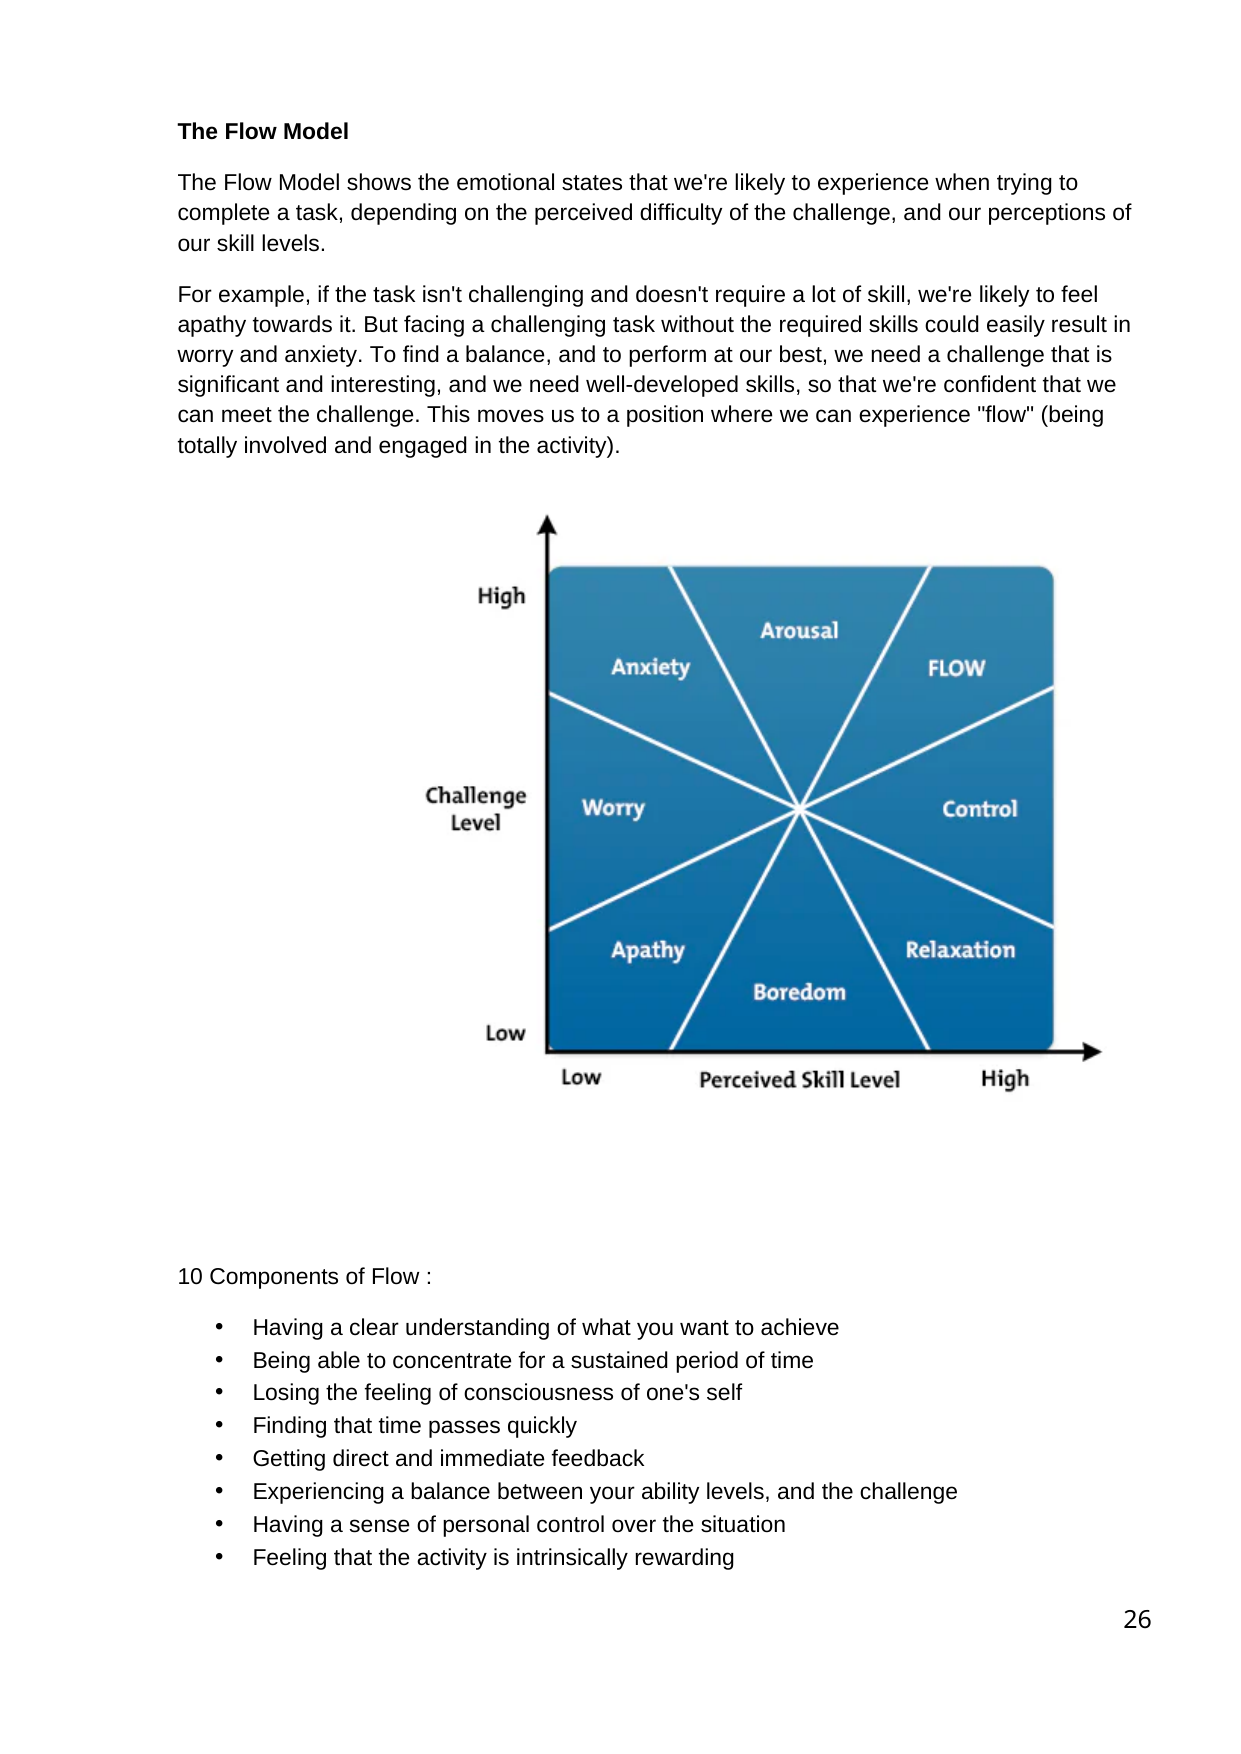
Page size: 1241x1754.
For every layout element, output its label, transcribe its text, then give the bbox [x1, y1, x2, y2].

list Getting direct and immediate feedback [215, 1445, 1152, 1472]
list Being able to concentrate for a sustained period of time [215, 1347, 1152, 1373]
list Having a sense of personal control over the situation [215, 1511, 1152, 1537]
list Experiencing a balance between your ability levels, and the challenge [215, 1478, 1152, 1505]
list Losing the feeling of consciousness of one's self [215, 1379, 1152, 1406]
list Having a clear understanding of what you want to achieve [215, 1314, 1152, 1341]
list Finding that time passes quickly [215, 1412, 1152, 1439]
text The Flow Model [177, 118, 1152, 144]
text For example, if the task isn't challenging and doesn't require a lot of skill, we're likely to feel apathy towards it. But facing a challenging task without the required skills could easily result in worry and anxiety. To find a balance, and to perform at our best, we need a challenge that is significant and interesting, and we need well-developed skills, so that we're confident that we can meet the challenge. This moves us to a position where we can experience "flow" (being totally involved and engaged in the activity). [177, 281, 1152, 458]
picture [417, 484, 1113, 1127]
text 10 Components of Flow : [177, 1263, 1152, 1289]
text The Flow Model shows the emotional states that we're likely to experience when trying to complete a task, depending on the perceived difficulty of the challenge, and our perceptions of our skill levels. [177, 169, 1152, 256]
list Feeling that the activity is intrinsically rewarding [215, 1543, 1152, 1570]
